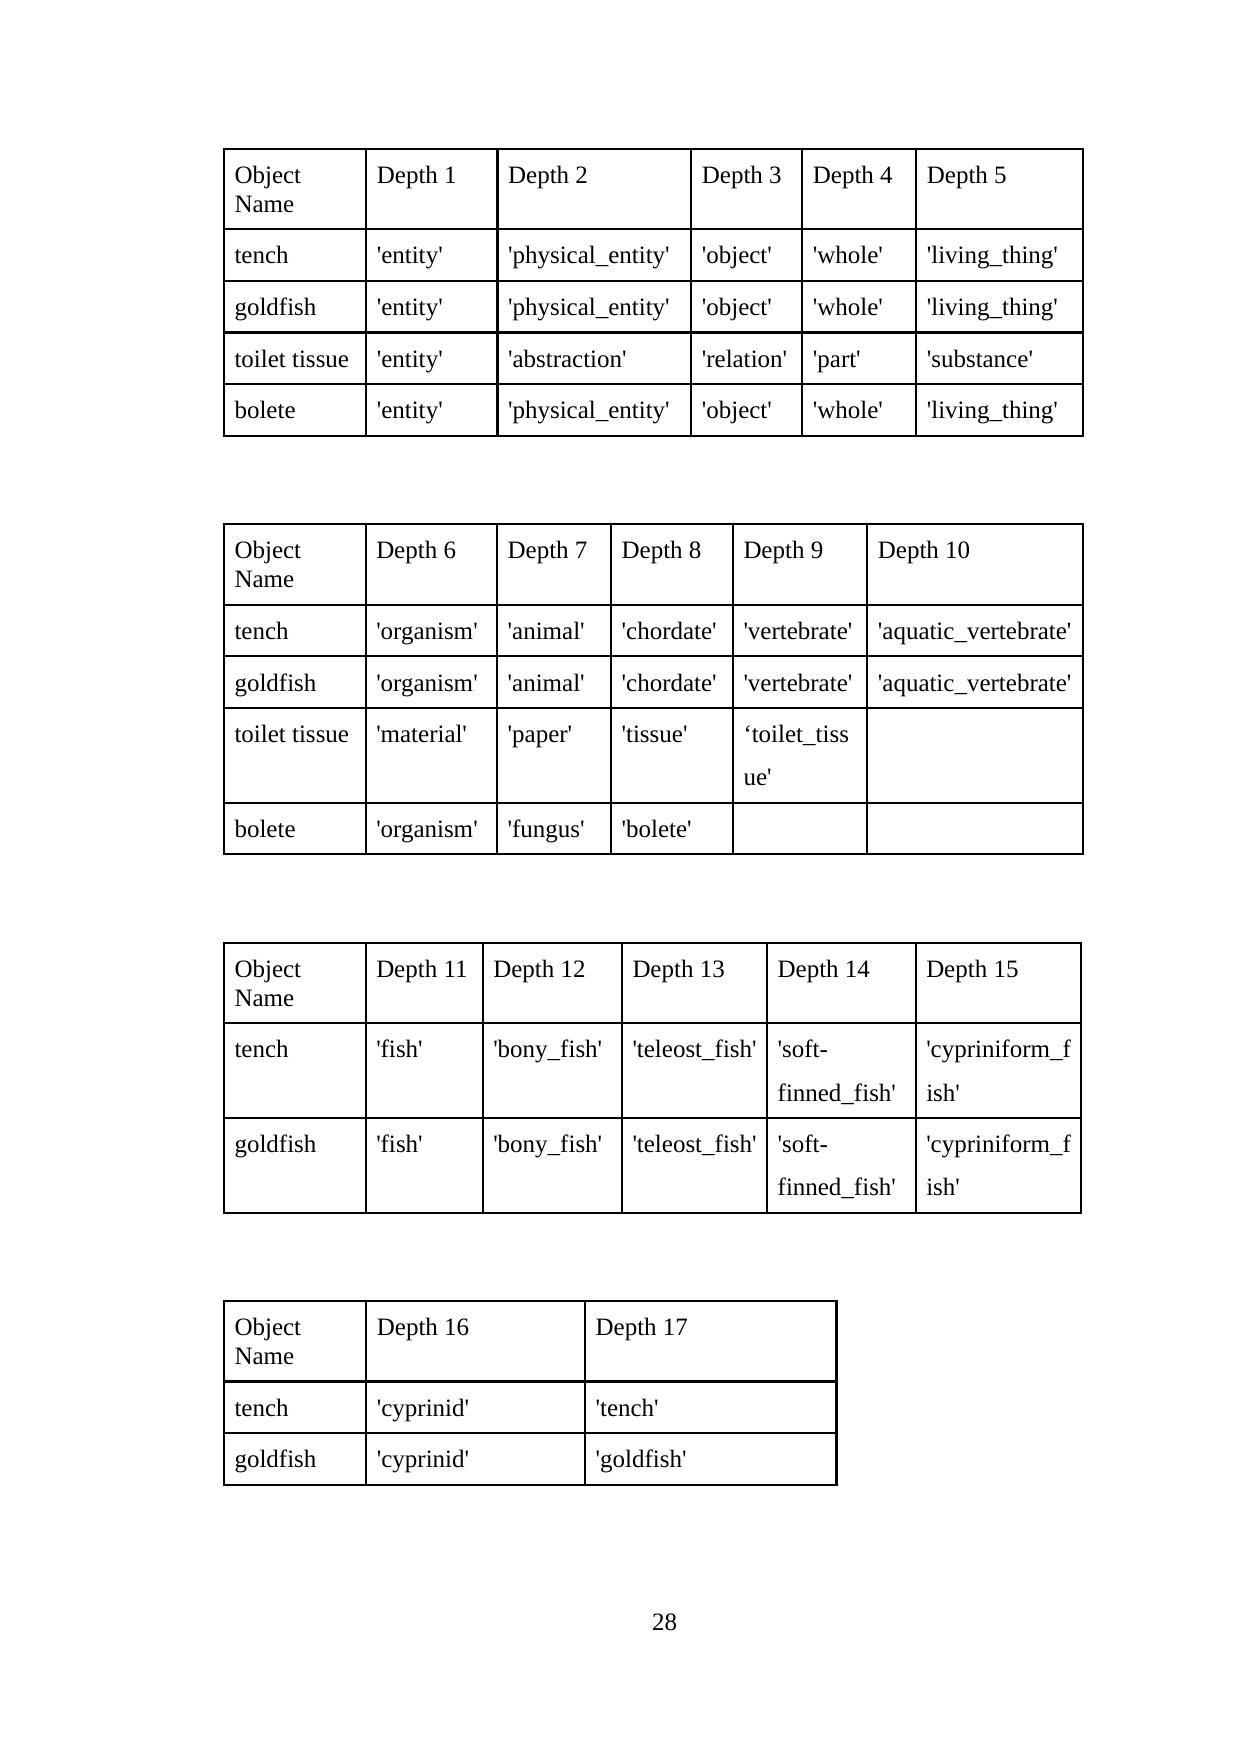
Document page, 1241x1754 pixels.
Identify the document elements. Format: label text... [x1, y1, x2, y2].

table_header Depth 6 [367, 525, 496, 603]
table_cell 'object' [692, 282, 801, 331]
table_cell 'aquatic_vertebrate' [868, 606, 1082, 655]
table_header Object Name [225, 1302, 365, 1380]
table_cell 'entity' [367, 385, 496, 435]
table_cell 'organism' [367, 657, 496, 707]
table_cell 'soft-finned_fish' [768, 1119, 915, 1212]
table_cell 'teleost_fish' [623, 1024, 766, 1117]
table_cell 'living_thing' [917, 230, 1082, 280]
table_header Depth 9 [734, 525, 866, 603]
table_cell 'aquatic_vertebrate' [868, 657, 1082, 707]
table_cell tench [225, 1024, 365, 1117]
table_header Depth 11 [367, 944, 482, 1022]
table_cell 'tissue' [612, 709, 732, 802]
table_cell bolete [225, 385, 365, 435]
table_cell 'bony_fish' [484, 1024, 621, 1117]
table_cell 'part' [803, 334, 915, 383]
table_cell 'cyprinid' [367, 1383, 584, 1432]
table_cell 'bolete' [612, 804, 732, 853]
table_cell 'whole' [803, 385, 915, 435]
table_cell 'cypriniform_fish' [917, 1119, 1080, 1212]
table_header Depth 3 [692, 150, 801, 228]
table_cell tench [225, 606, 365, 655]
table_header Depth 8 [612, 525, 732, 603]
table_cell 'relation' [692, 334, 801, 383]
table_header Depth 4 [803, 150, 915, 228]
table_header Depth 15 [917, 944, 1080, 1022]
table_cell 'cypriniform_fish' [917, 1024, 1080, 1117]
table_cell 'entity' [367, 282, 496, 331]
table_cell 'fungus' [498, 804, 610, 853]
table_cell 'fish' [367, 1024, 482, 1117]
table_cell 'organism' [367, 606, 496, 655]
table_cell tench [225, 230, 365, 280]
table_cell 'vertebrate' [734, 657, 866, 707]
table_cell goldfish [225, 657, 365, 707]
table_cell 'animal' [498, 657, 610, 707]
table_cell 'soft-finned_fish' [768, 1024, 915, 1117]
table_cell 'tench' [586, 1383, 835, 1432]
table_cell goldfish [225, 1119, 365, 1212]
table_header Object Name [225, 150, 365, 228]
table_header Object Name [225, 525, 365, 603]
table_cell 'teleost_fish' [623, 1119, 766, 1212]
table_header Depth 10 [868, 525, 1082, 603]
table_cell 'goldfish' [586, 1434, 835, 1484]
table_cell 'bony_fish' [484, 1119, 621, 1212]
table_cell 'organism' [367, 804, 496, 853]
table_cell 'material' [367, 709, 496, 802]
table_cell 'animal' [498, 606, 610, 655]
table_cell 'vertebrate' [734, 606, 866, 655]
table_cell 'whole' [803, 282, 915, 331]
table_cell [868, 804, 1082, 853]
table_header Depth 2 [499, 150, 690, 228]
table_header Depth 12 [484, 944, 621, 1022]
table_cell tench [225, 1383, 365, 1432]
table_cell [734, 804, 866, 853]
table_cell ‘toilet_tissue' [734, 709, 866, 802]
table_cell 'physical_entity' [499, 385, 690, 435]
table_cell 'substance' [917, 334, 1082, 383]
table_header Depth 5 [917, 150, 1082, 228]
table_cell 'entity' [367, 230, 496, 280]
table_cell bolete [225, 804, 365, 853]
table_cell 'living_thing' [917, 385, 1082, 435]
table_cell 'cyprinid' [367, 1434, 584, 1484]
table_cell 'chordate' [612, 606, 732, 655]
table_header Object Name [225, 944, 365, 1022]
table_header Depth 16 [367, 1302, 584, 1380]
table_header Depth 1 [367, 150, 496, 228]
table_cell 'entity' [367, 334, 496, 383]
table_header Depth 17 [586, 1302, 835, 1380]
table_cell [868, 709, 1082, 802]
table_cell toilet tissue [225, 709, 365, 802]
table_cell 'paper' [498, 709, 610, 802]
table_cell 'whole' [803, 230, 915, 280]
table_header Depth 13 [623, 944, 766, 1022]
table_cell 'chordate' [612, 657, 732, 707]
table_cell 'fish' [367, 1119, 482, 1212]
table_cell goldfish [225, 282, 365, 331]
table_cell toilet tissue [225, 334, 365, 383]
table_cell 'physical_entity' [499, 282, 690, 331]
table_cell 'abstraction' [499, 334, 690, 383]
table_header Depth 14 [768, 944, 915, 1022]
table_cell 'physical_entity' [499, 230, 690, 280]
table_cell 'living_thing' [917, 282, 1082, 331]
table_header Depth 7 [498, 525, 610, 603]
table_cell 'object' [692, 385, 801, 435]
table_cell goldfish [225, 1434, 365, 1484]
table_cell 'object' [692, 230, 801, 280]
